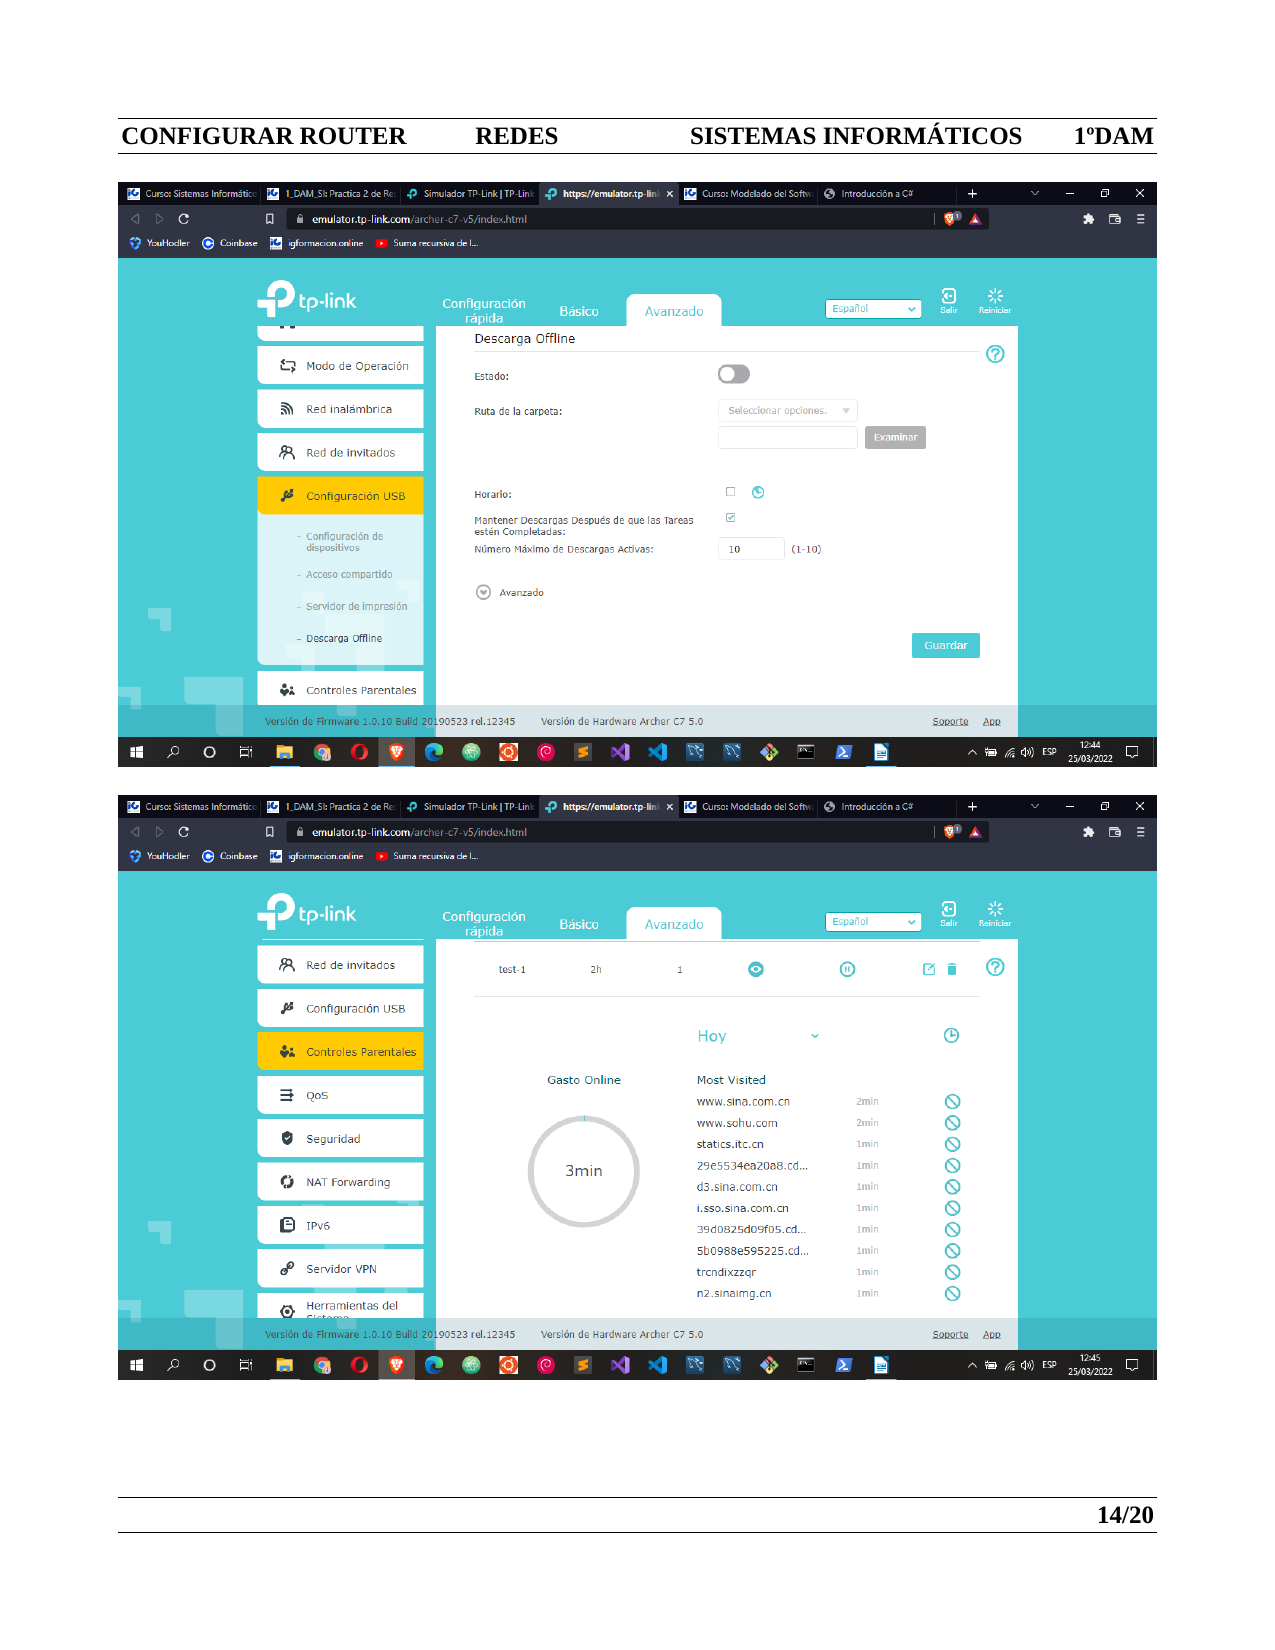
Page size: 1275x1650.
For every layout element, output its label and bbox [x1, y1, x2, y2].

picture [118, 795, 1157, 1380]
picture [118, 182, 1157, 767]
